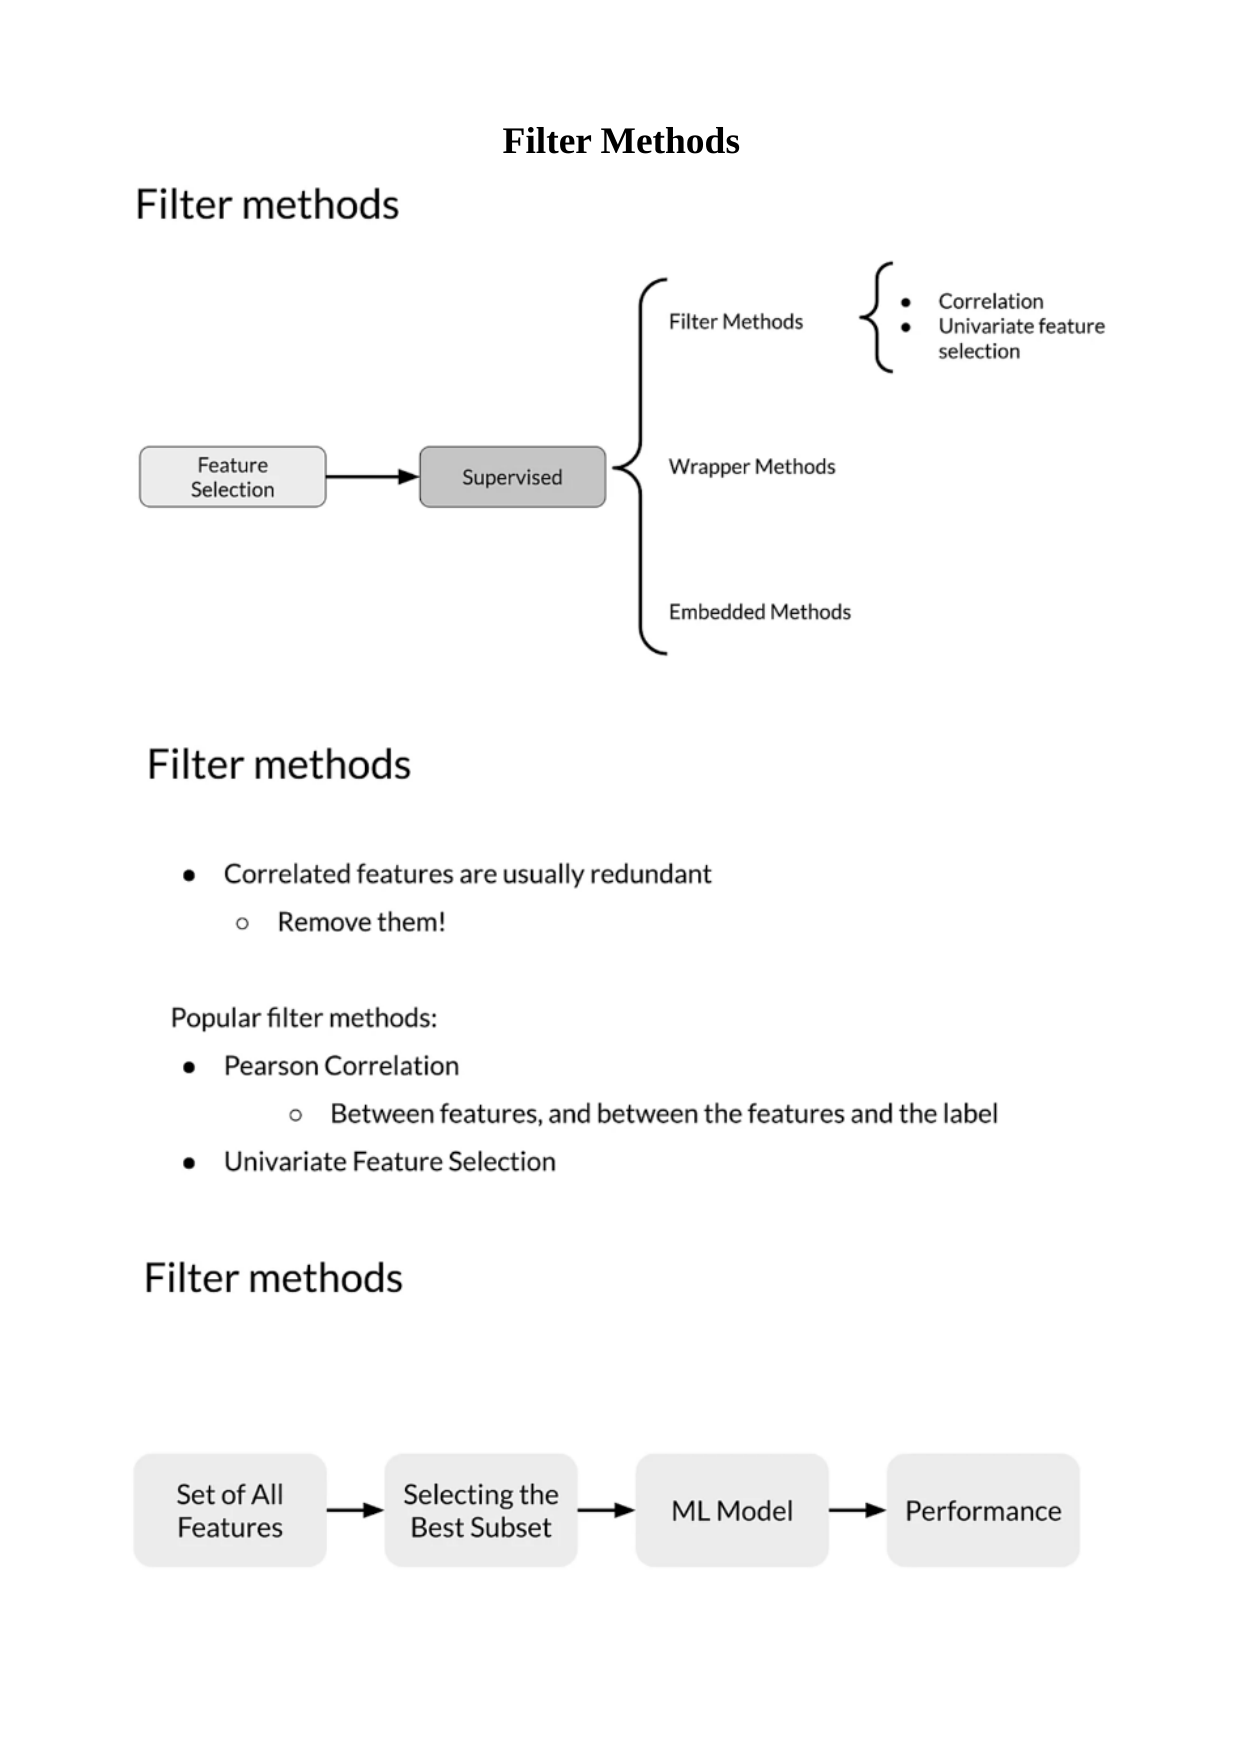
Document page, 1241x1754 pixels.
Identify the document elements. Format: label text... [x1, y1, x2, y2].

picture [118, 1243, 1123, 1584]
picture [118, 173, 1123, 677]
picture [118, 733, 1123, 1186]
subtitle Filter Methods [118, 118, 1122, 161]
